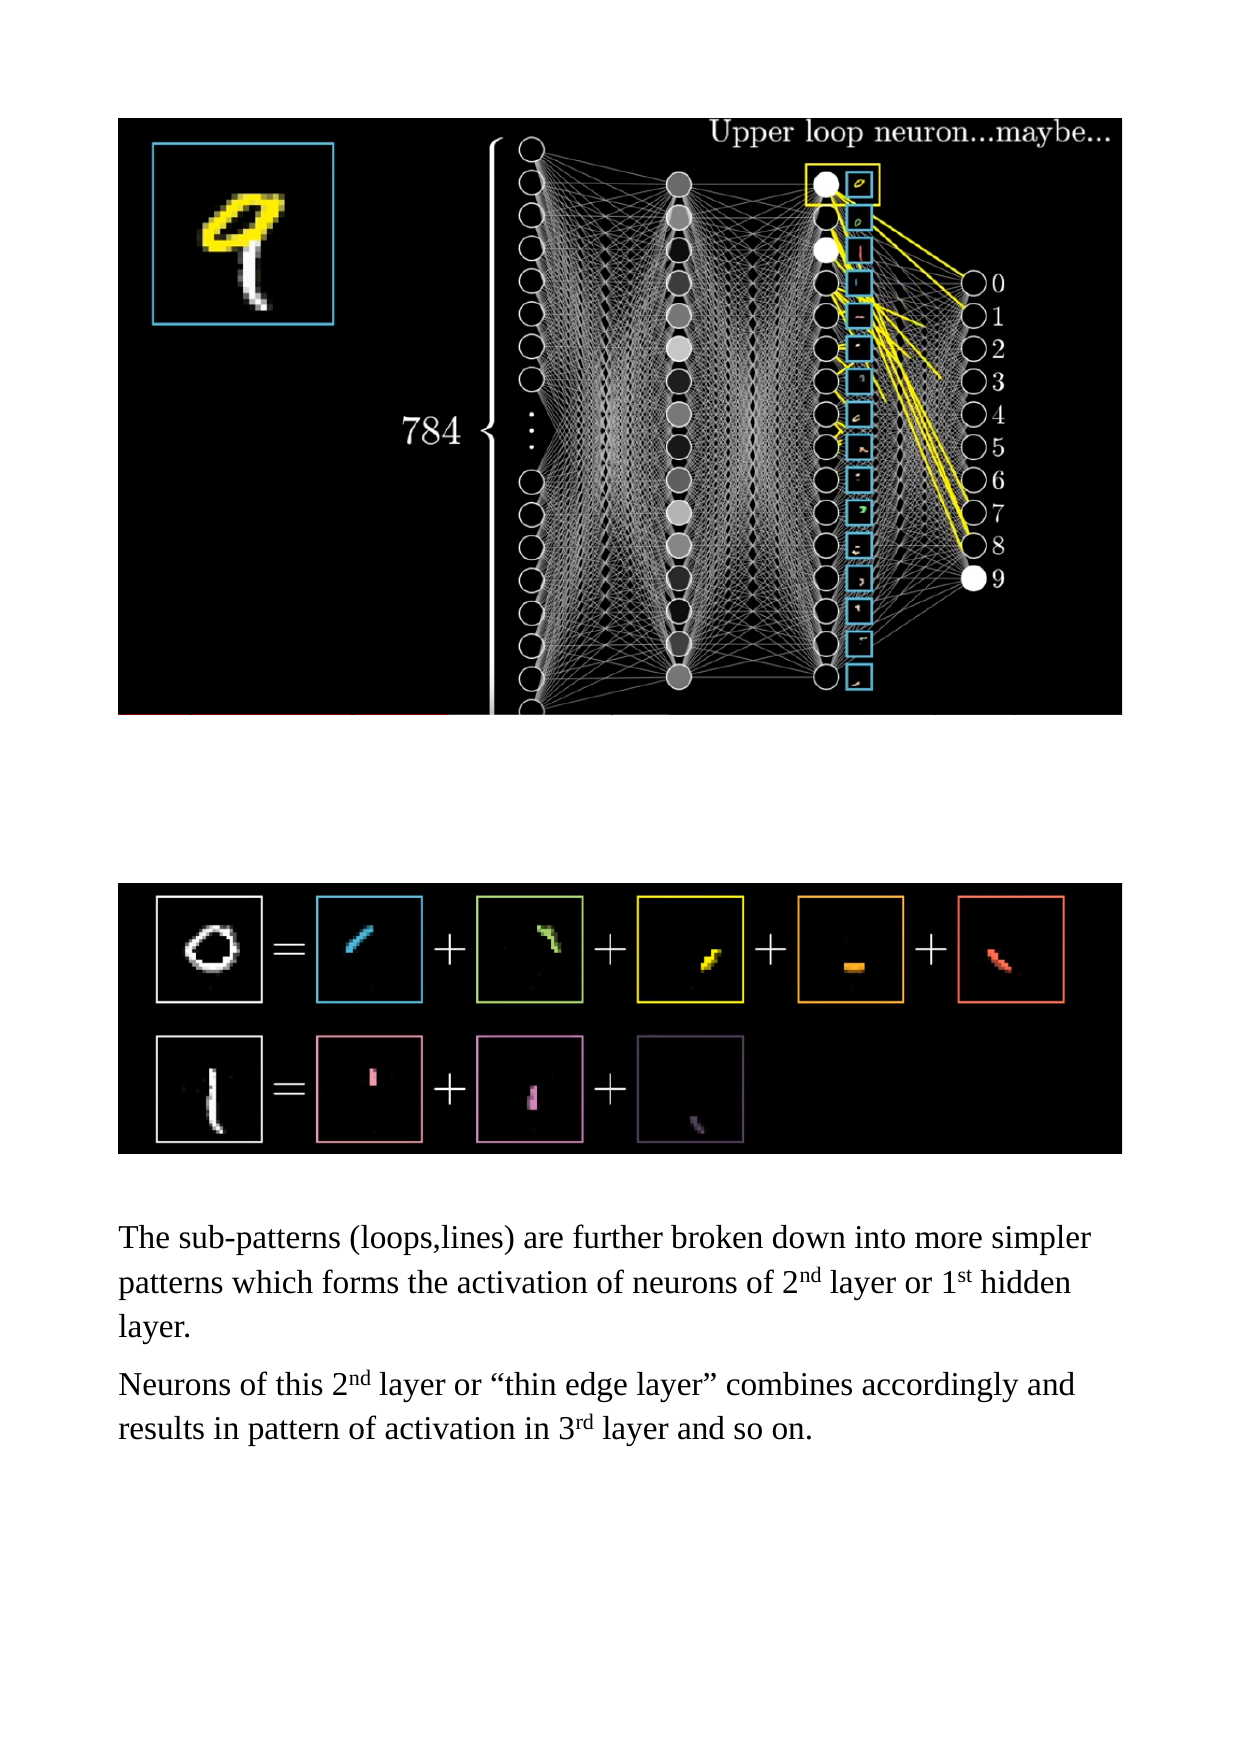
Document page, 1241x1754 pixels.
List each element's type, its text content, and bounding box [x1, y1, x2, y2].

text Neurons of this 2nd layer or “thin edge layer” combines accordingly and results in pattern of activation in 3rd layer and so on. [118, 1364, 1122, 1447]
text The sub-patterns (loops,lines) are further broken down into more simpler patterns which forms the activation of neurons of 2nd layer or 1st hidden layer. [118, 1218, 1122, 1344]
